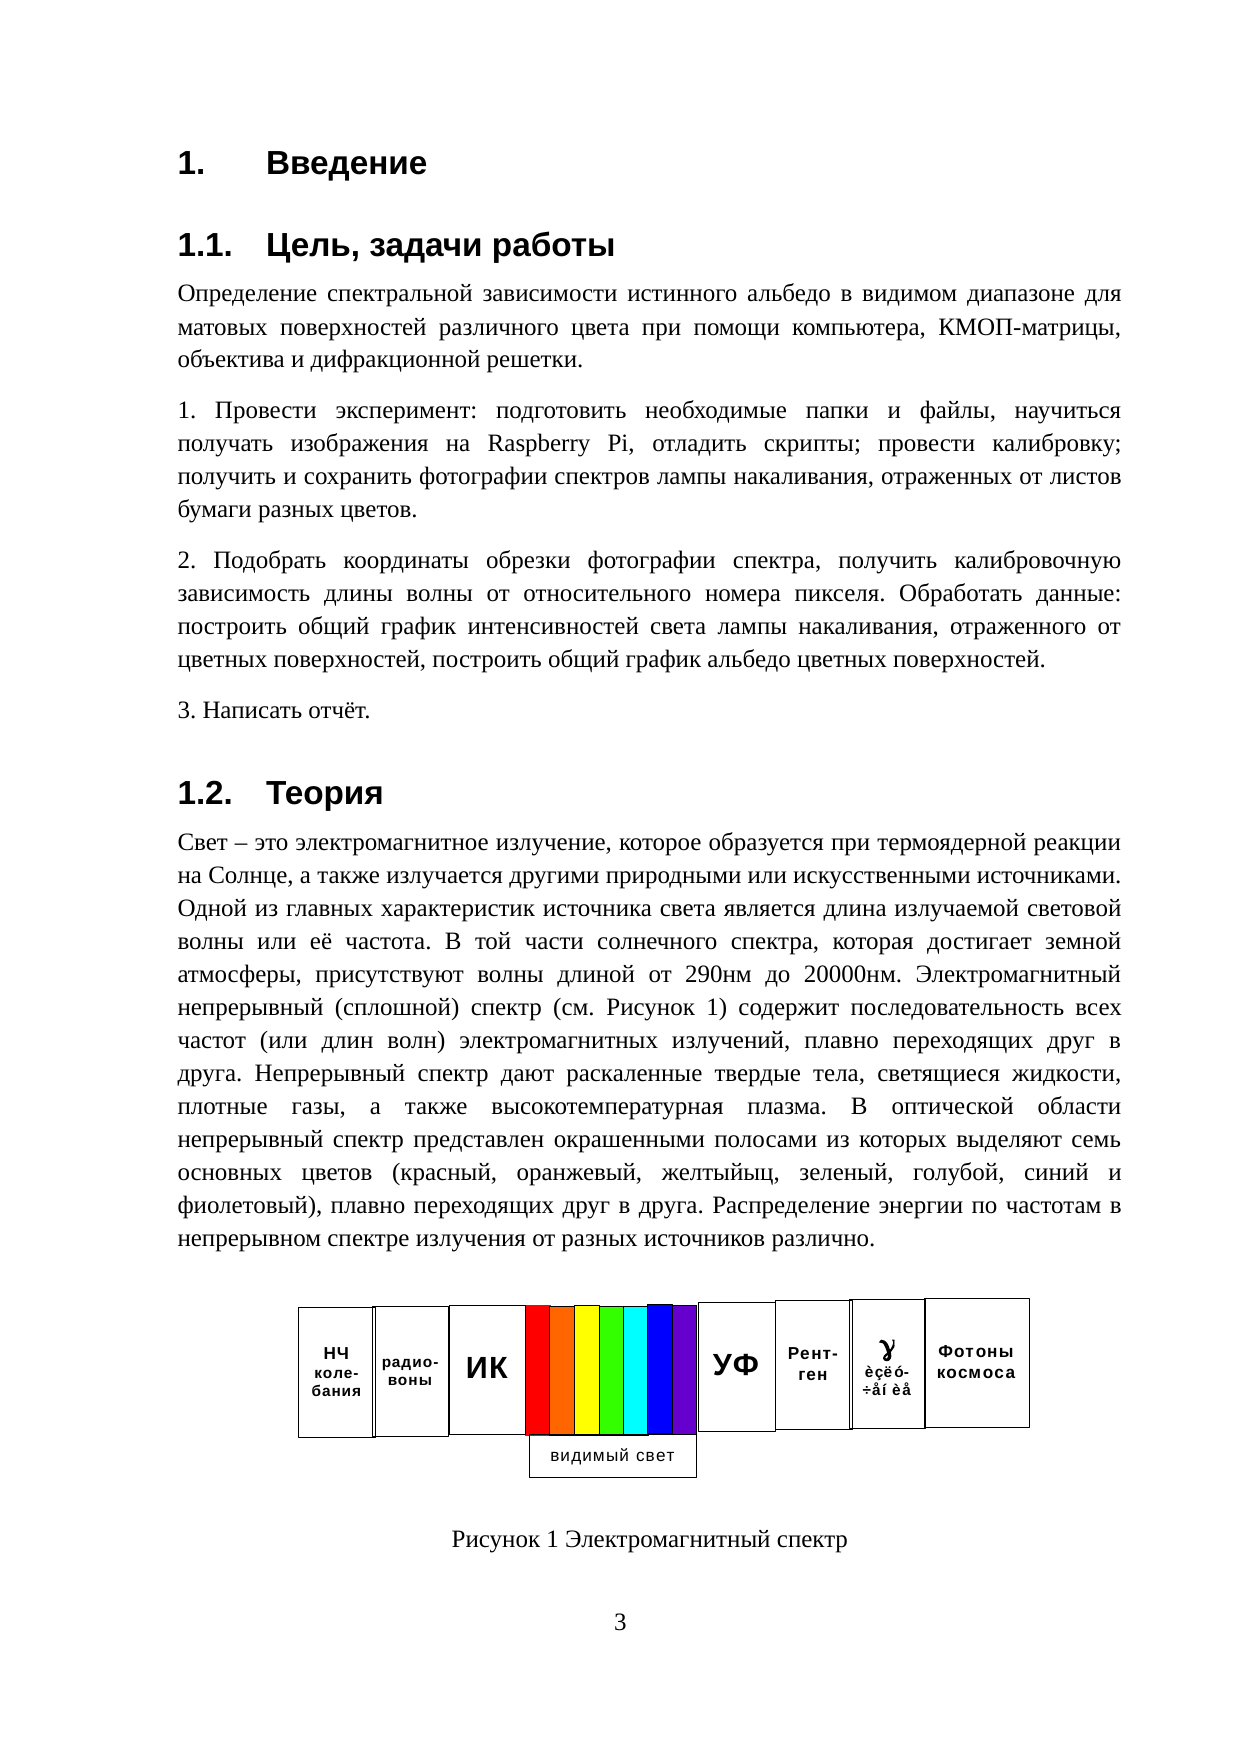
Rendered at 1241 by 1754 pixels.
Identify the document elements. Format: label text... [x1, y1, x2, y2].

subtitle Цель, задачи работы [177, 225, 1093, 263]
text Свет – это электромагнитное излучение, которое образуется при термоядерной реакции на Солнце, а также излучается другими природными или искусственными источниками. Одной из главных характеристик источника света является длина излучаемой световой волны или её частота. В той части солнечного спектра, которая достигает земной атмосферы, присутствуют волны длиной от 290нм до 20000нм. Электромагнитный непрерывный (сплошной) спектр (см. Рисунок 1) содержит последовательность всех частот (или длин волн) электромагнитных излучений, плавно переходящих друг в друга. Непрерывный спектр дают раскаленные твердые тела, светящиеся жидкости, плотные газы, а также высокотемпературная плазма. В оптической области непрерывный спектр представлен окрашенными полосами из которых выделяют семь основных цветов (красный, оранжевый, желтыйыц, зеленый, голубой, синий и фиолетовый), плавно переходящих друг в друга. Распределение энергии по частотам в непрерывном спектре излучения от разных источников различно. [177, 827, 1122, 1252]
text Определение спектральной зависимости истинного альбедо в видимом диапазоне для матовых поверхностей различного цвета при помощи компьютера, КМОП-матрицы, объектива и дифракционной решетки. [177, 278, 1122, 373]
text 3. Написать отчёт. [177, 695, 1122, 724]
text 1. Провести эксперимент: подготовить необходимые папки и файлы, научиться получать изображения на Raspberry Pi, отладить скрипты; провести калибровку; получить и сохранить фотографии спектров лампы накаливания, отраженных от листов бумаги разных цветов. [177, 395, 1122, 523]
text Рисунок 1 Электромагнитный спектр [177, 1524, 1122, 1553]
subtitle Теория [177, 773, 1093, 812]
text 2. Подобрать координаты обрезки фотографии спектра, получить калибровочную зависимость длины волны от относительного номера пикселя. Обработать данные: построить общий график интенсивностей света лампы накаливания, отраженного от цветных поверхностей, построить общий график альбедо цветных поверхностей. [177, 545, 1122, 673]
subtitle Введение [177, 143, 1093, 182]
